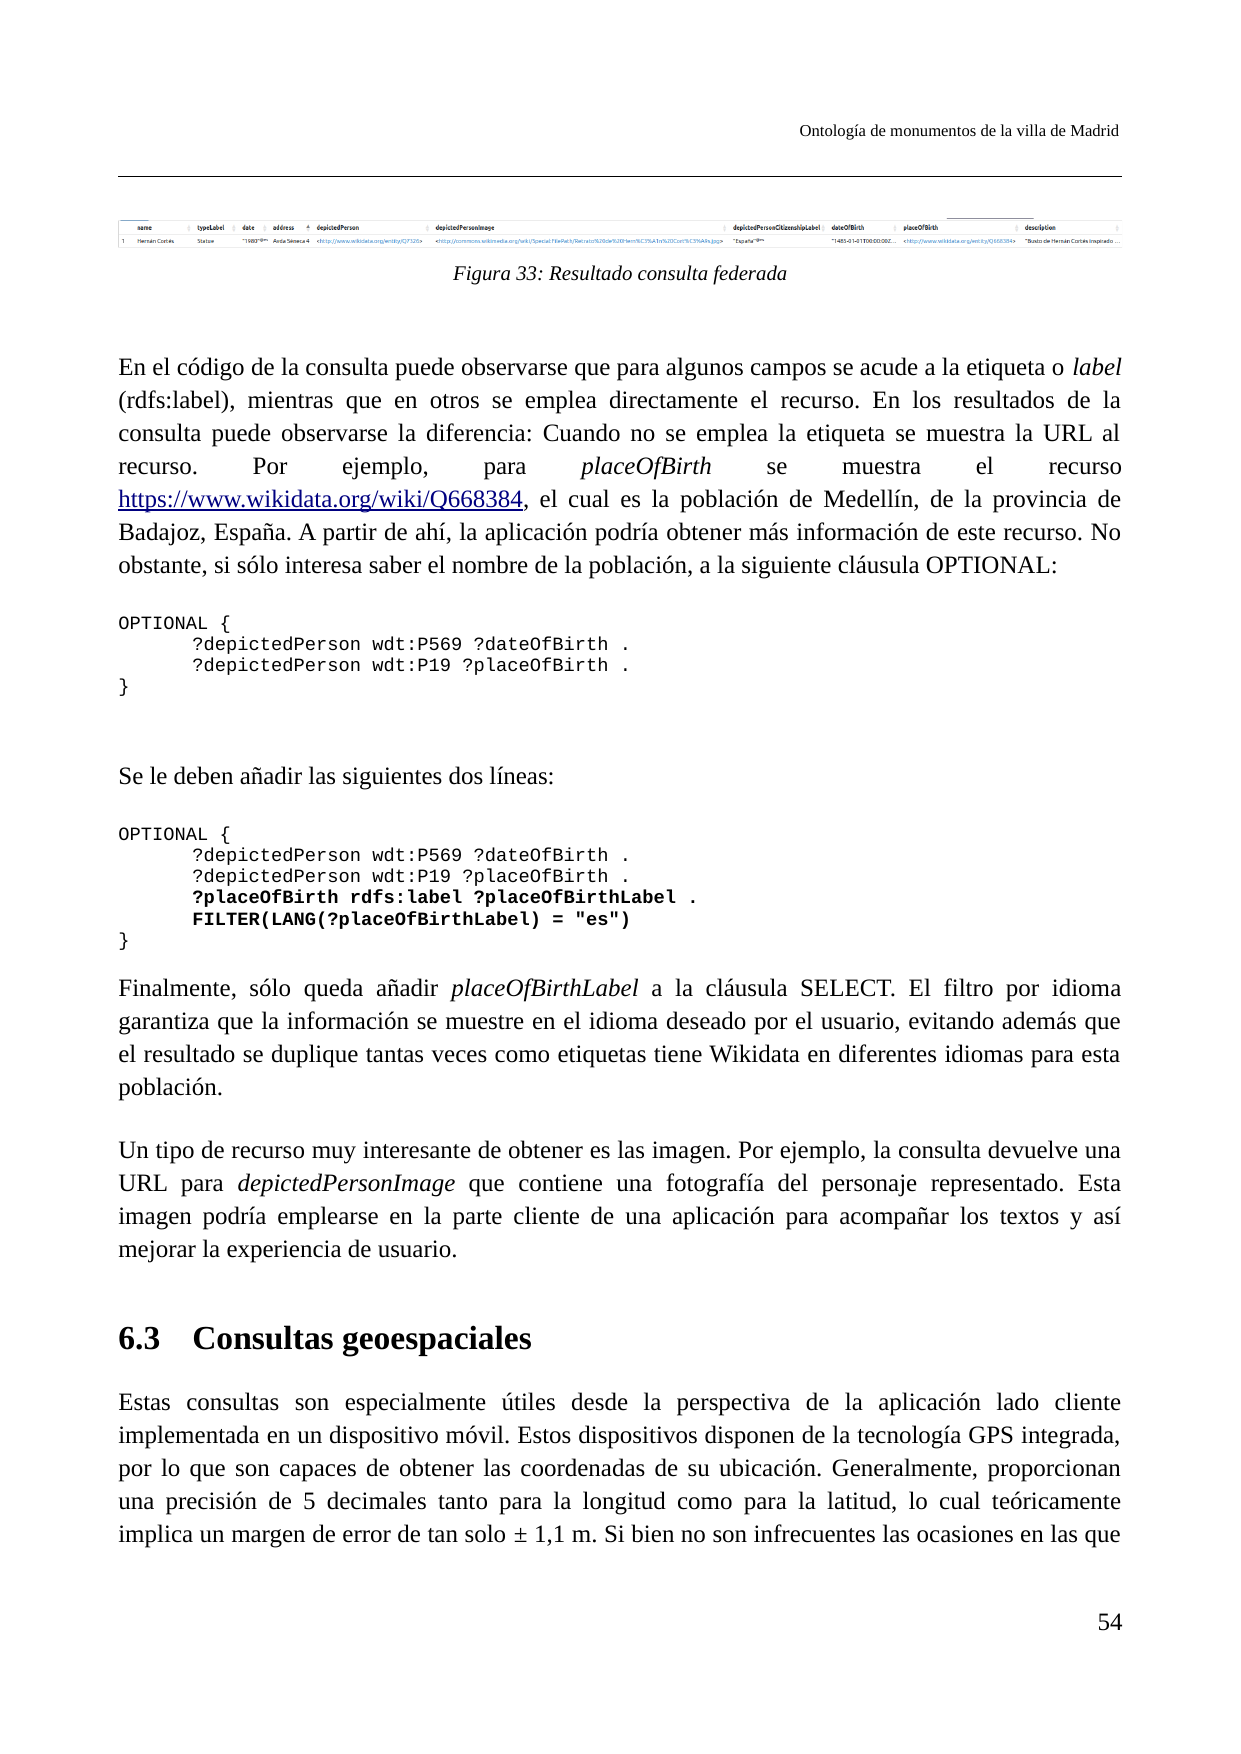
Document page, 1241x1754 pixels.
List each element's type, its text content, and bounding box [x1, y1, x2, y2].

text Finalmente, sólo queda añadir placeOfBirthLabel a la cláusula SELECT. El filtro por idioma garantiza que la información se muestre en el idioma deseado por el usuario, evitando además que el resultado se duplique tantas veces como etiquetas tiene Wikidata en diferentes idiomas para esta población. [118, 973, 1122, 1101]
text ?depictedPerson wdt:P569 ?dateOfBirth . [118, 635, 1122, 656]
text Figura 33: Resultado consulta federada [118, 249, 1122, 285]
text En el código de la consulta puede observarse que para algunos campos se acude a la etiqueta o label (rdfs:label), mientras que en otros se emplea directamente el recurso. En los resultados de la consulta puede observarse la diferencia: Cuando no se emplea la etiqueta se muestra la URL al recurso. Por ejemplo, para placeOfBirth se muestra el recurso https://www.wikidata.org/wiki/Q668384, el cual es la población de Medellín, de la provincia de Badajoz, España. A partir de ahí, la aplicación podría obtener más información de este recurso. No obstante, si sólo interesa saber el nombre de la población, a la siguiente cláusula OPTIONAL: [118, 352, 1122, 579]
text OPTIONAL { [118, 613, 1122, 635]
picture [118, 218, 1123, 249]
text Estas consultas son especialmente útiles desde la perspectiva de la aplicación lado cliente implementada en un dispositivo móvil. Estos dispositivos disponen de la tecnología GPS integrada, por lo que son capaces de obtener las coordenadas de su ubicación. Generalmente, proporcionan una precisión de 5 decimales tanto para la longitud como para la latitud, lo cual teóricamente implica un margen de error de tan solo ± 1,1 m. Si bien no son infrecuentes las ocasiones en las que [118, 1387, 1122, 1548]
text FILTER(LANG(?placeOfBirthLabel) = "es") [118, 909, 1122, 931]
text Un tipo de recurso muy interesante de obtener es las imagen. Por ejemplo, la consulta devuelve una URL para depictedPersonImage que contiene una fotografía del personaje representado. Esta imagen podría emplearse en la parte cliente de una aplicación para acompañar los textos y así mejorar la experiencia de usuario. [118, 1135, 1122, 1263]
text OPTIONAL { [118, 824, 1122, 846]
text ?depictedPerson wdt:P569 ?dateOfBirth . [118, 846, 1122, 867]
subtitle Consultas geoespaciales [118, 1318, 1122, 1357]
text } [118, 677, 1122, 698]
text ?depictedPerson wdt:P19 ?placeOfBirth . [118, 656, 1122, 677]
text ?depictedPerson wdt:P19 ?placeOfBirth . [118, 867, 1122, 888]
text Se le deben añadir las siguientes dos líneas: [118, 761, 1122, 790]
text } [118, 931, 1122, 952]
text ?placeOfBirth rdfs:label ?placeOfBirthLabel . [118, 888, 1122, 909]
